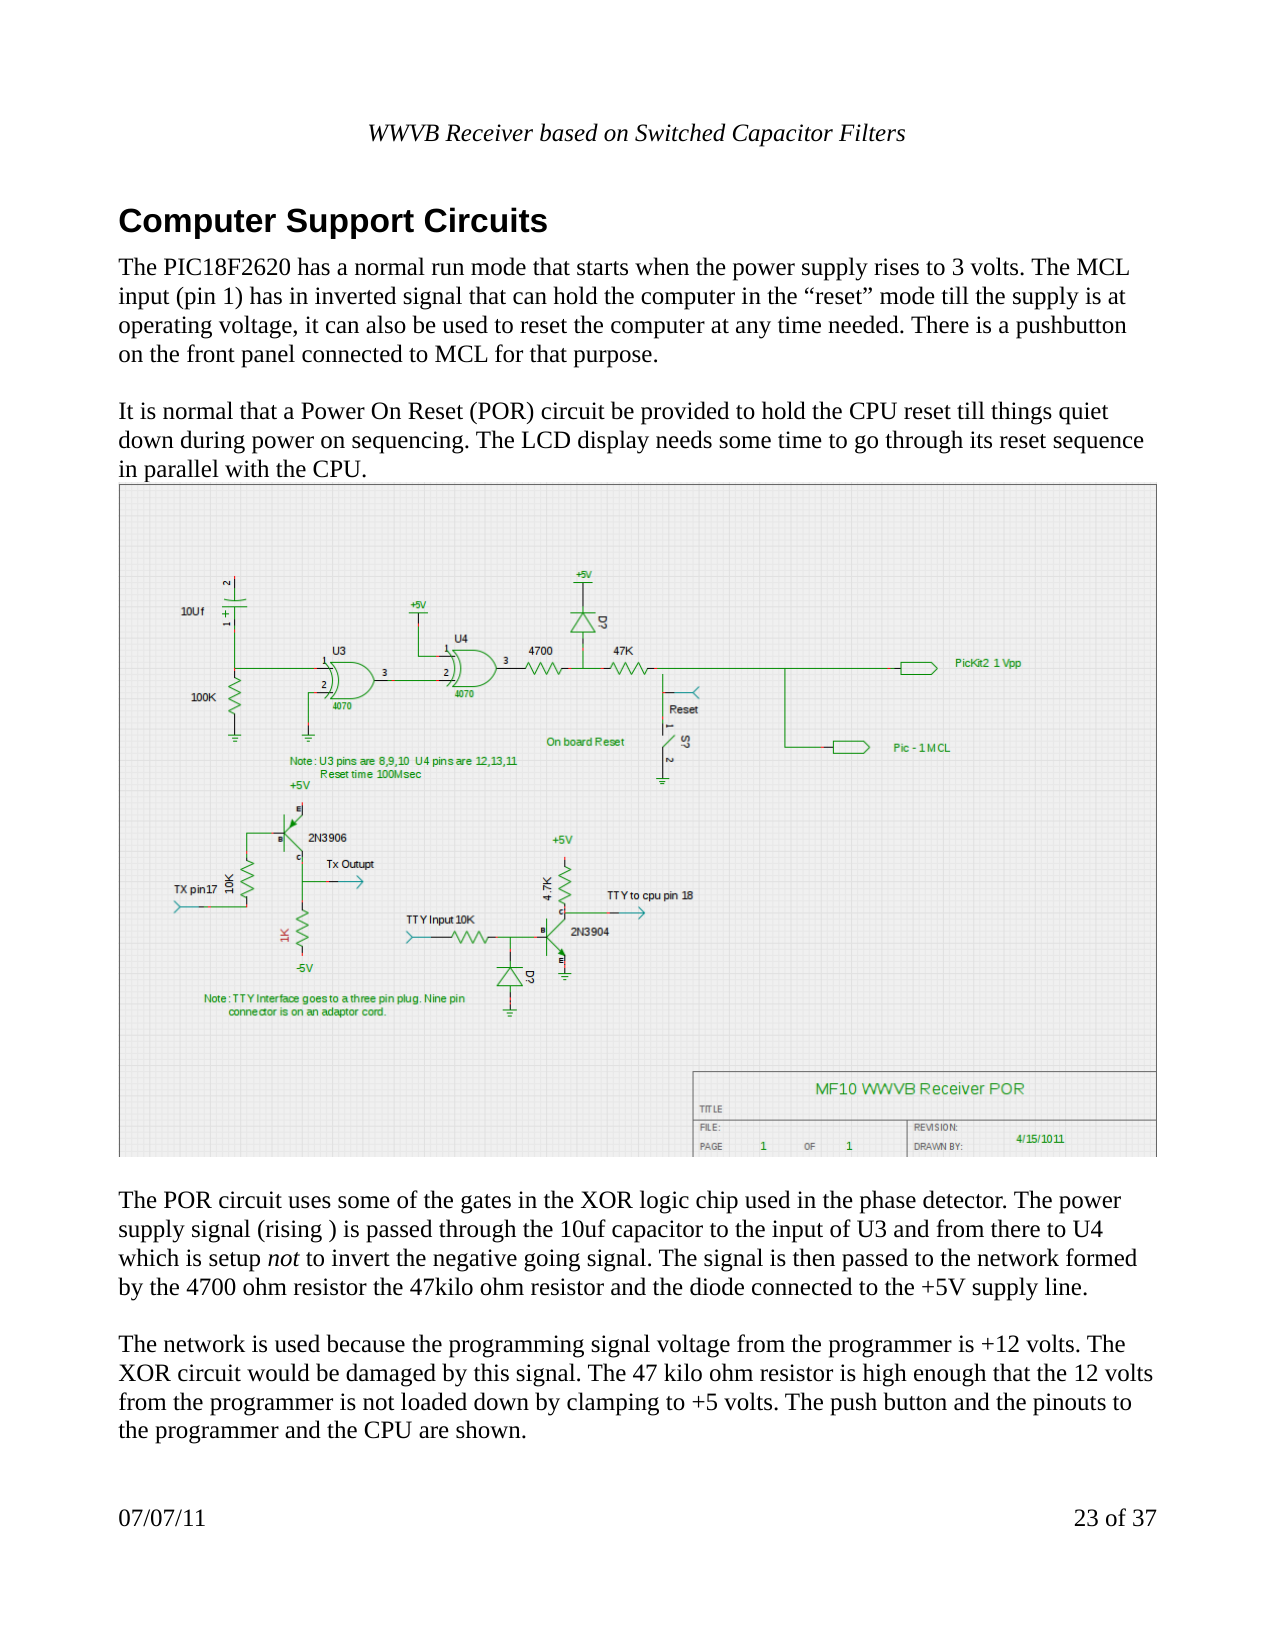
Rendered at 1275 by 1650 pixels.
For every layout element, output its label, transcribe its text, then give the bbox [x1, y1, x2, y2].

text The network is used because the programming signal voltage from the programmer is +12 volts. The XOR circuit would be damaged by this signal. The 47 kilo ohm resistor is high enough that the 12 volts from the programmer is not loaded down by clamping to +5 volts. The push button and the pinouts to the programmer and the CPU are shown. [118, 1329, 1157, 1444]
subtitle Computer Support Circuits [118, 201, 1157, 240]
text The PIC18F2620 has a normal run mode that starts when the power supply rises to 3 volts. The MCL input (pin 1) has in inverted signal that can hold the computer in the “reset” mode till the supply is at operating voltage, it can also be used to reset the computer at any time needed. There is a pushbutton on the front panel connected to MCL for that purpose. [118, 252, 1157, 367]
picture [118, 482, 1157, 1157]
text It is normal that a Power On Reset (POR) circuit be provided to hold the CPU reset till things quiet down during power on sequencing. The LCD display needs some time to go through its reset sequence in parallel with the CPU. [118, 396, 1157, 482]
text The POR circuit uses some of the gates in the XOR logic chip used in the phase detector. The power supply signal (rising ) is passed through the 10uf capacitor to the input of U3 and from there to U4 which is setup not to invert the negative going signal. The signal is then passed to the network formed by the 4700 ohm resistor the 47kilo ohm resistor and the diode connected to the +5V supply line. [118, 1186, 1157, 1301]
